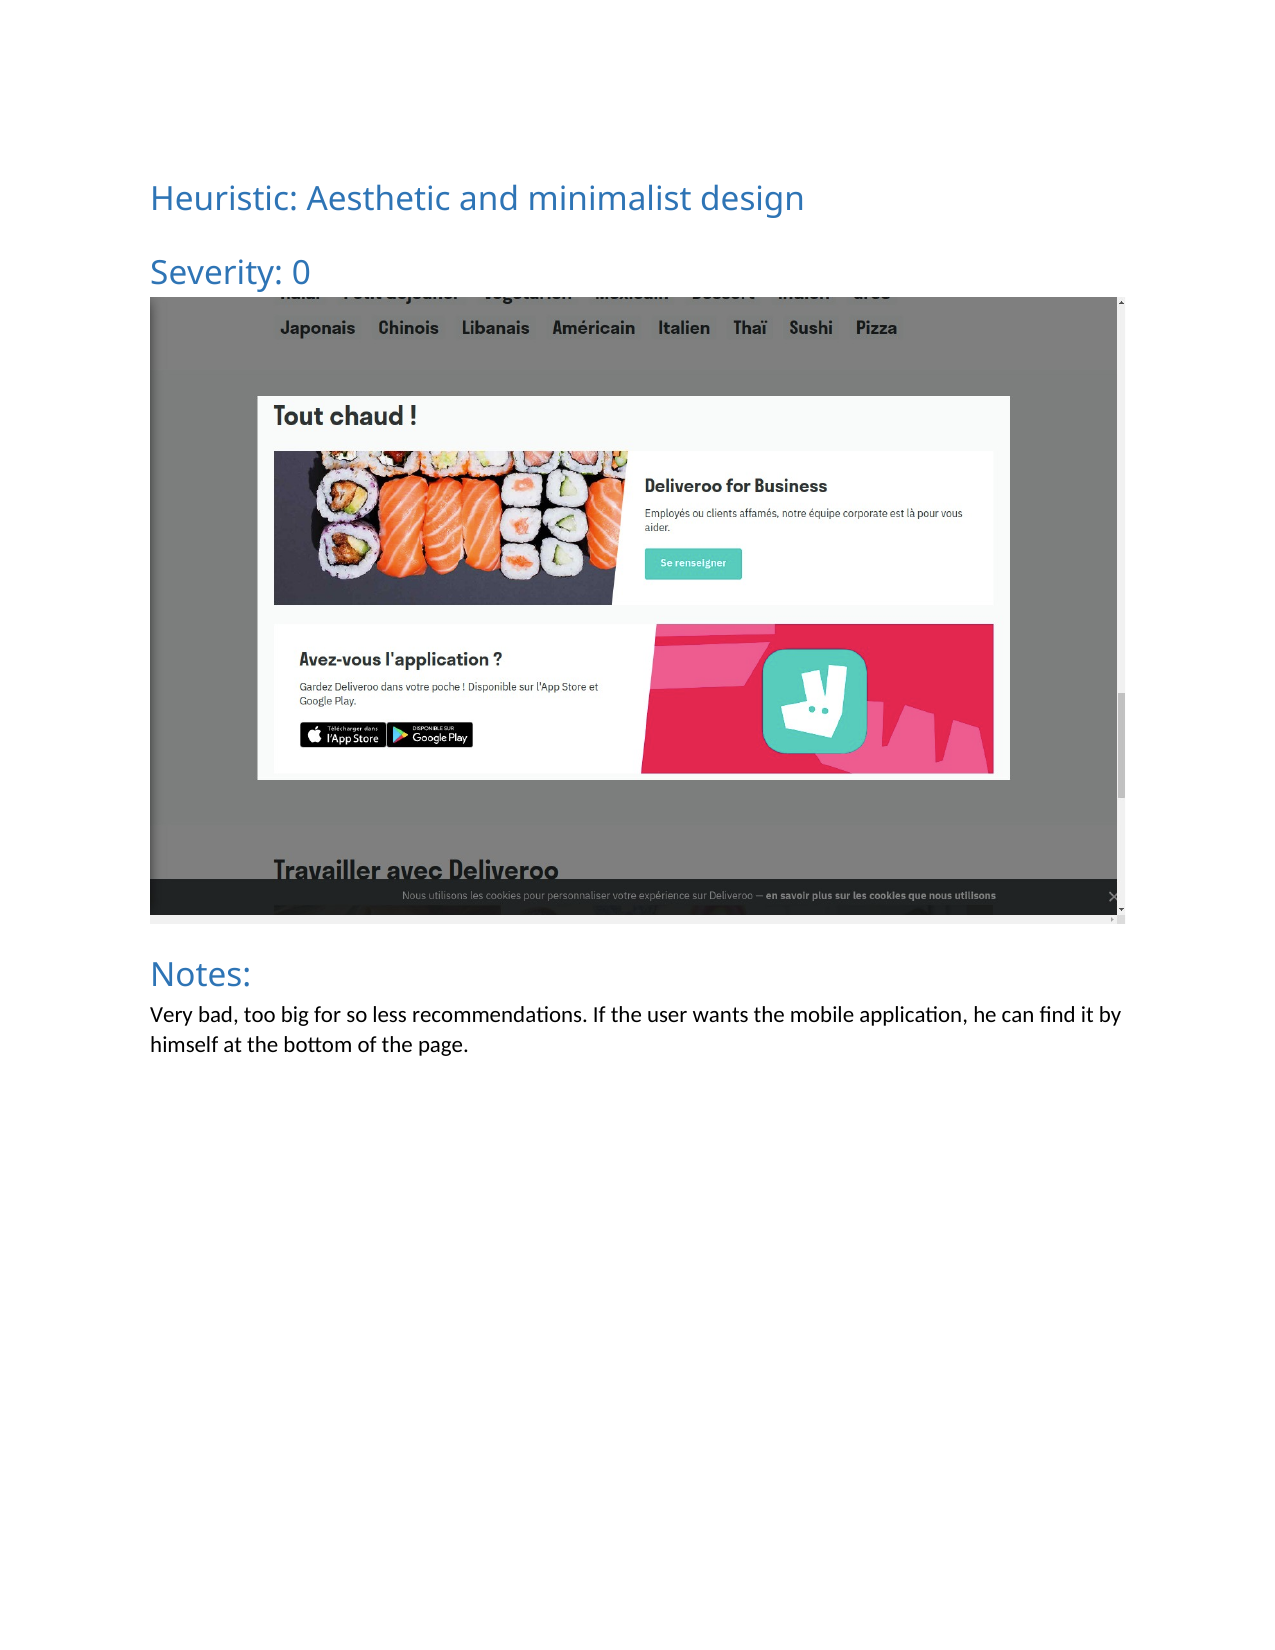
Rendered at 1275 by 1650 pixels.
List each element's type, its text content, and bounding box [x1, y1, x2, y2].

subtitle Severity: 0 [150, 249, 1125, 294]
subtitle Notes: [150, 951, 1125, 996]
picture [150, 297, 1125, 924]
subtitle Heuristic: Aesthetic and minimalist design [150, 175, 1125, 220]
text Very bad, too big for so less recommendations. If the user wants the mobile application, he can find it by himself at the bottom of the page. [150, 1000, 1125, 1058]
